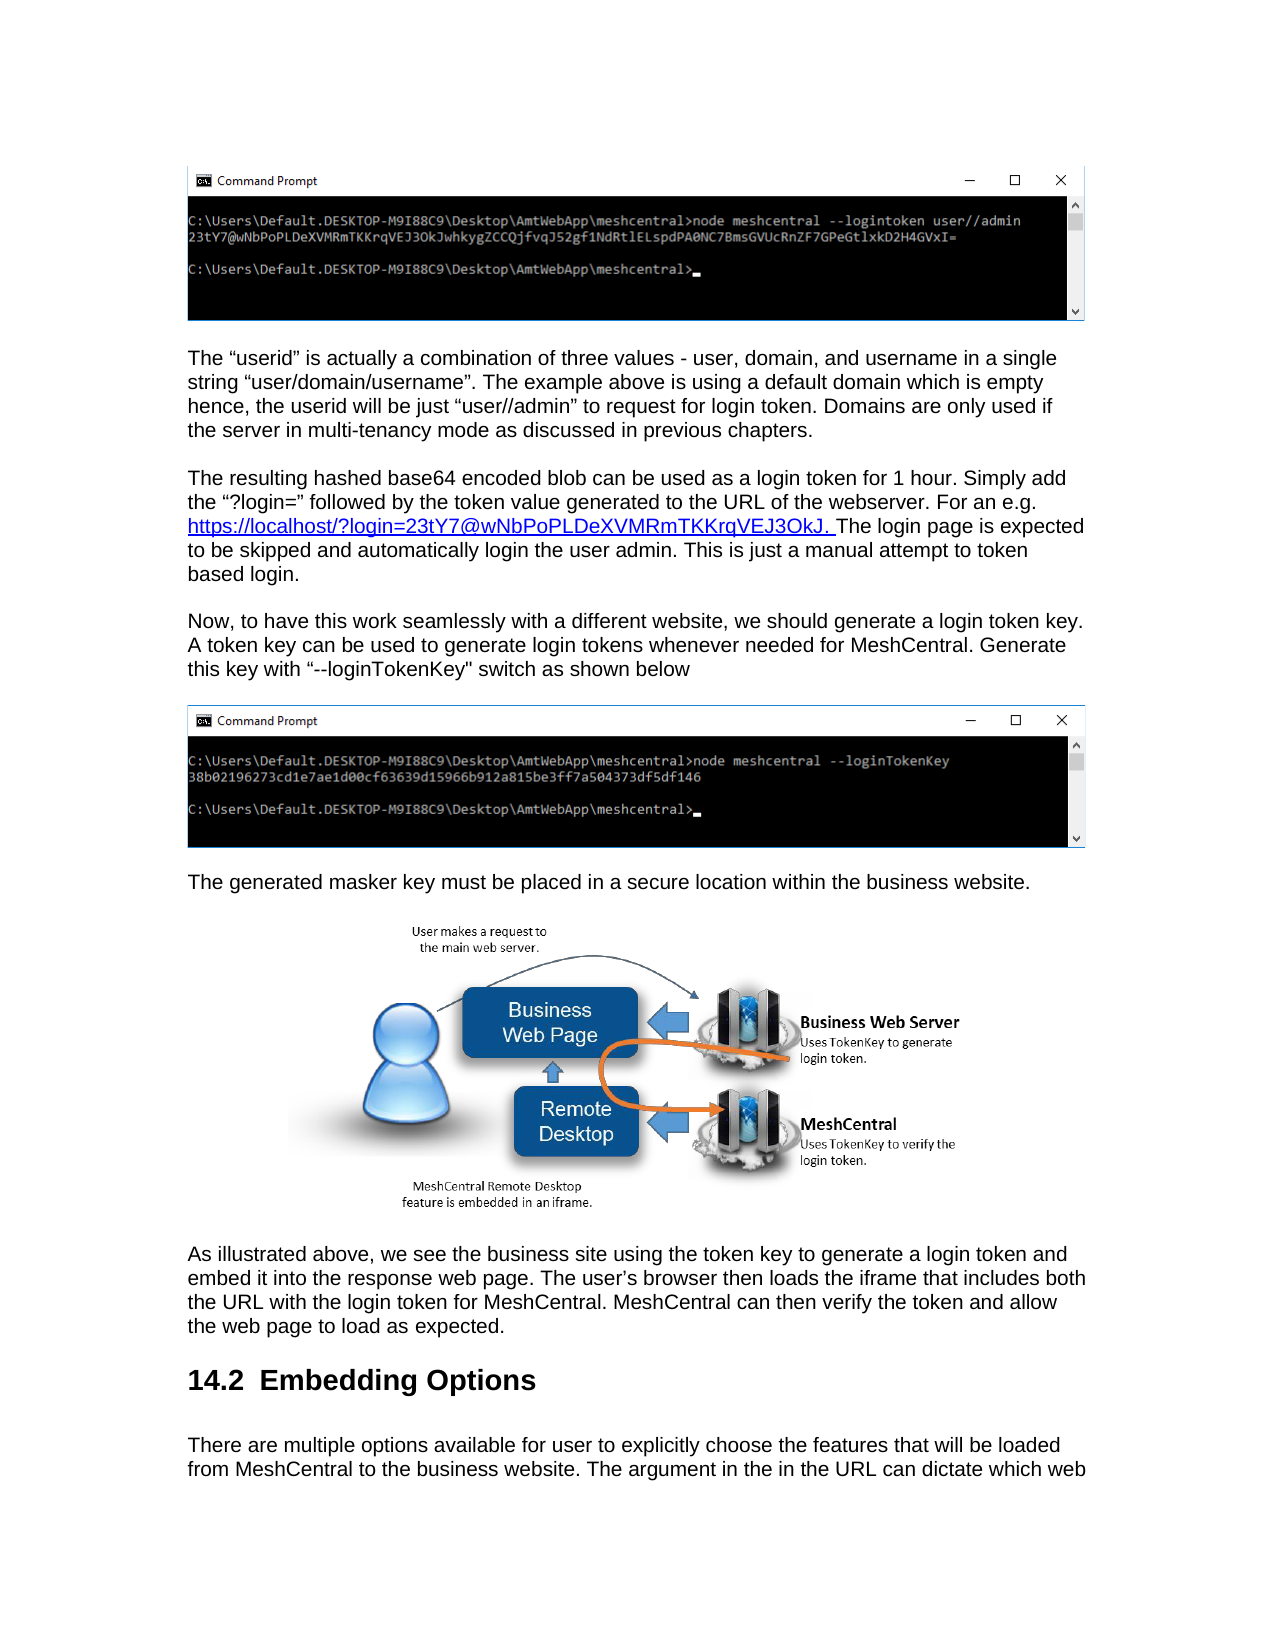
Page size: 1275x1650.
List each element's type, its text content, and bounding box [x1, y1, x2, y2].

text The “userid” is actually a combination of three values - user, domain, and username in a single string “user/domain/username”. The example above is using a default domain which is empty hence, the userid will be just “user//admin” to request for login token. Domains are only used if the server in multi-tenancy mode as discussed in previous chapters. [187, 346, 1060, 442]
text The generated masker key must be placed in a secure location within the business website. [187, 870, 1179, 894]
text The resulting hashed base64 encoded blob can be used as a login token for 1 hour. Simply add the “?login=” followed by the token value generated to the URL of the webserver. For an e.g. https://localhost/?login=23tY7@wNbPoPLDeXVMRmTKKrqVEJ3OkJ. The login page is expected to be skipped and automatically login the user admin. This is just a manual attempt to token based login. [187, 466, 1086, 585]
text Now, to have this work seamlessly with a different website, we should generate a login token key. A token key can be used to generate login tokens whenever needed for MeshCentral. Generate this key with “--loginTokenKey" switch as shown below [187, 609, 1087, 681]
picture [287, 918, 982, 1219]
text There are multiple options available for user to explicitly choose the features that will be loaded from MeshCentral to the business website. The argument in the in the URL can dictate which web [187, 1433, 1089, 1481]
text As illustrated above, we see the business site using the token key to generate a login token and embed it into the response web page. The user’s browser then loads the iframe that includes both the URL with the login token for MeshCentral. MeshCentral can then verify the token and allow the web page to load as expected. [187, 1242, 1088, 1338]
picture [187, 166, 1085, 321]
subtitle Embedding Options [187, 1363, 1179, 1396]
picture [187, 705, 1085, 848]
